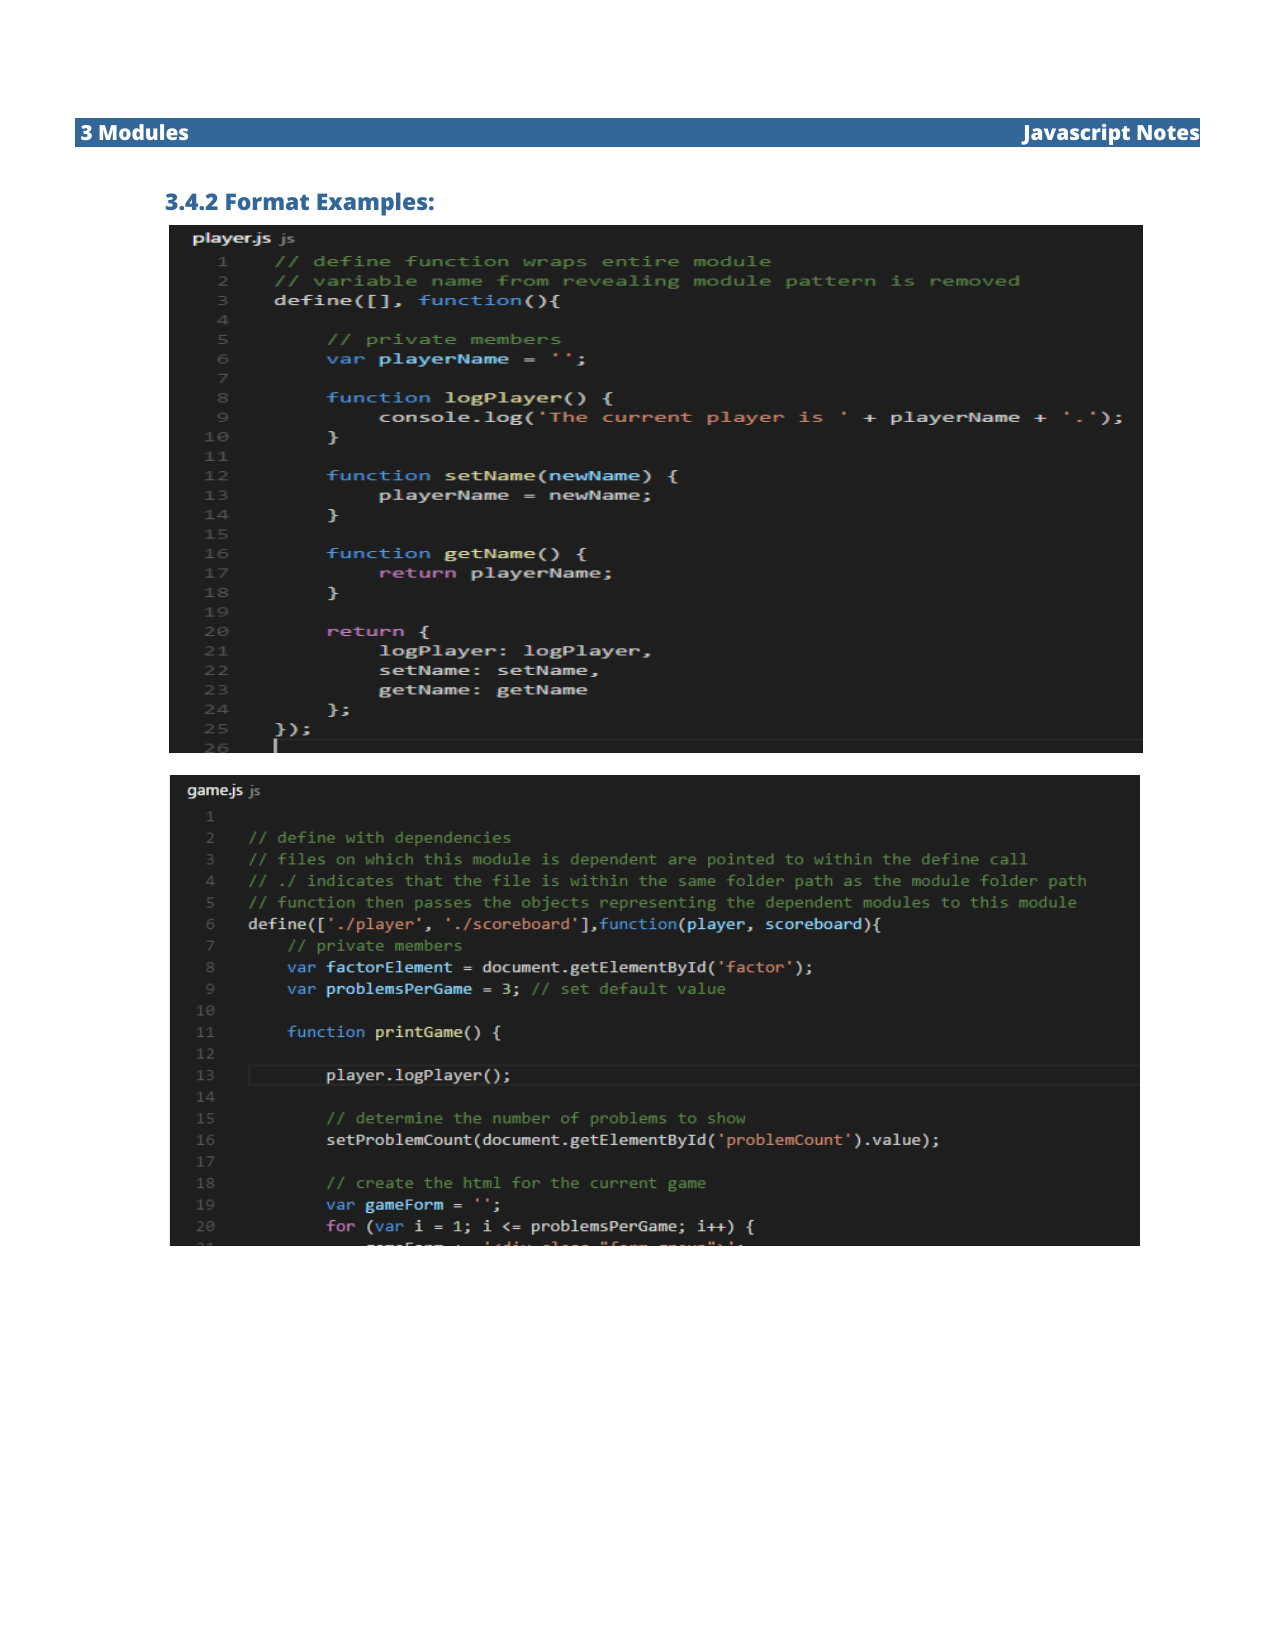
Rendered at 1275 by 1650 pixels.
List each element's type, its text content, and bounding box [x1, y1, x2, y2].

subtitle Format Examples: [75, 186, 1200, 217]
picture [169, 225, 1143, 753]
picture [169, 775, 1140, 1019]
